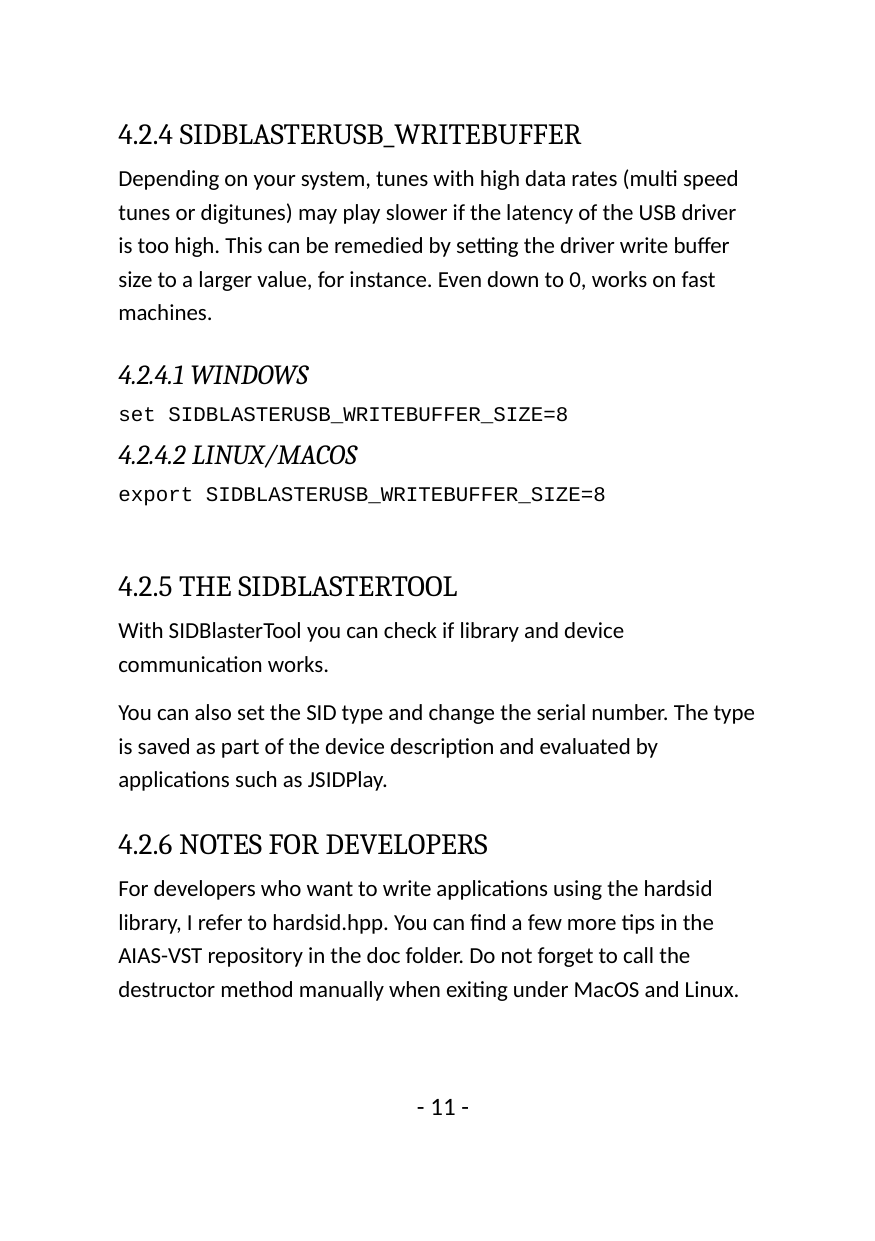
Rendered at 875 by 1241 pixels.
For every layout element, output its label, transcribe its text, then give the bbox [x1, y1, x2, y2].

text You can also set the SID type and change the serial number. The type is saved as part of the device description and evaluated by applications such as JSIDPlay. [118, 698, 756, 793]
subtitle SIDBLASTERUSB_WRITEBUFFER [118, 118, 756, 152]
text For developers who want to write applications using the hardsid library, I refer to hardsid.hpp. You can find a few more tips in the AIAS-VST repository in the doc folder. Do not forget to call the destructor method manually when exiting under MacOS and Linux. [118, 874, 756, 1003]
subtitle Windows [118, 359, 756, 391]
subtitle Linux/MacOS [118, 440, 756, 472]
text set SIDBLASTERUSB_WRITEBUFFER_SIZE=8 [118, 403, 756, 427]
text export SIDBLASTERUSB_WRITEBUFFER_SIZE=8 [118, 484, 756, 508]
subtitle The SIDBlasterTool [118, 570, 756, 604]
subtitle Notes for developers [118, 828, 756, 862]
text With SIDBlasterTool you can check if library and device communication works. [118, 617, 756, 678]
text Depending on your system, tunes with high data rates (multi speed tunes or digitunes) may play slower if the latency of the USB driver is too high. This can be remedied by setting the driver write buffer size to a larger value, for instance. Even down to 0, works on fast machines. [118, 164, 756, 327]
